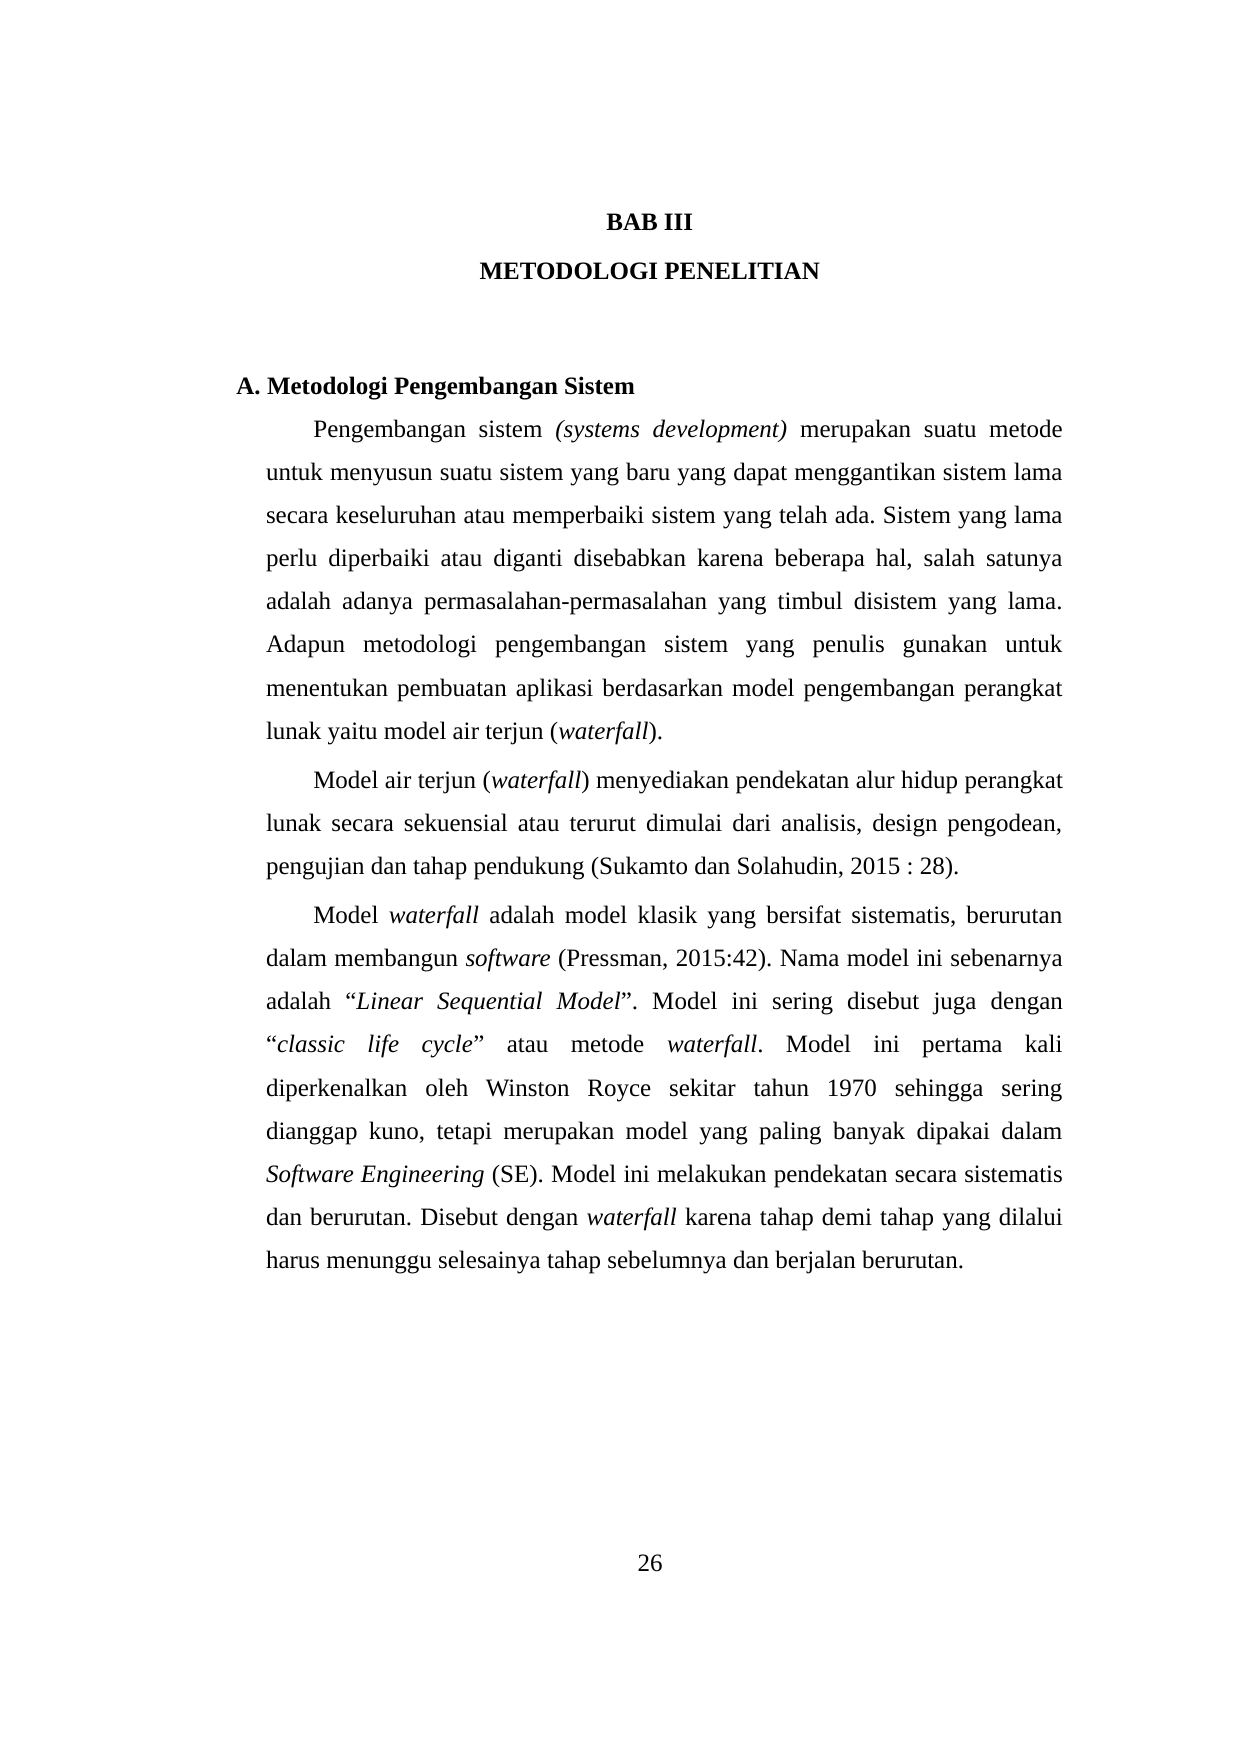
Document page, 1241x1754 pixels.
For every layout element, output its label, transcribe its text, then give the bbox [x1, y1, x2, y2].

text Model waterfall adalah model klasik yang bersifat sistematis, berurutan dalam membangun software (Pressman, 2015:42). Nama model ini sebenarnya adalah “Linear Sequential Model”. Model ini sering disebut juga dengan “classic life cycle” atau metode waterfall. Model ini pertama kali diperkenalkan oleh Winston Royce sekitar tahun 1970 sehingga sering dianggap kuno, tetapi merupakan model yang paling banyak dipakai dalam Software Engineering (SE). Model ini melakukan pendekatan secara sistematis dan berurutan. Disebut dengan waterfall karena tahap demi tahap yang dilalui harus menunggu selesainya tahap sebelumnya dan berjalan berurutan. [266, 900, 1063, 1274]
subtitle METODOLOGI PENELITIAN [236, 256, 1063, 284]
text A. Metodologi Pengembangan Sistem [236, 371, 1063, 399]
subtitle BAB III [236, 207, 1063, 235]
text Model air terjun (waterfall) menyediakan pendekatan alur hidup perangkat lunak secara sekuensial atau terurut dimulai dari analisis, design pengodean, pengujian dan tahap pendukung (Sukamto dan Solahudin, 2015 : 28). [266, 765, 1063, 880]
text Pengembangan sistem (systems development) merupakan suatu metode untuk menyusun suatu sistem yang baru yang dapat menggantikan sistem lama secara keseluruhan atau memperbaiki sistem yang telah ada. Sistem yang lama perlu diperbaiki atau diganti disebabkan karena beberapa hal, salah satunya adalah adanya permasalahan-permasalahan yang timbul disistem yang lama. Adapun metodologi pengembangan sistem yang penulis gunakan untuk menentukan pembuatan aplikasi berdasarkan model pengembangan perangkat lunak yaitu model air terjun (waterfall). [266, 414, 1063, 744]
